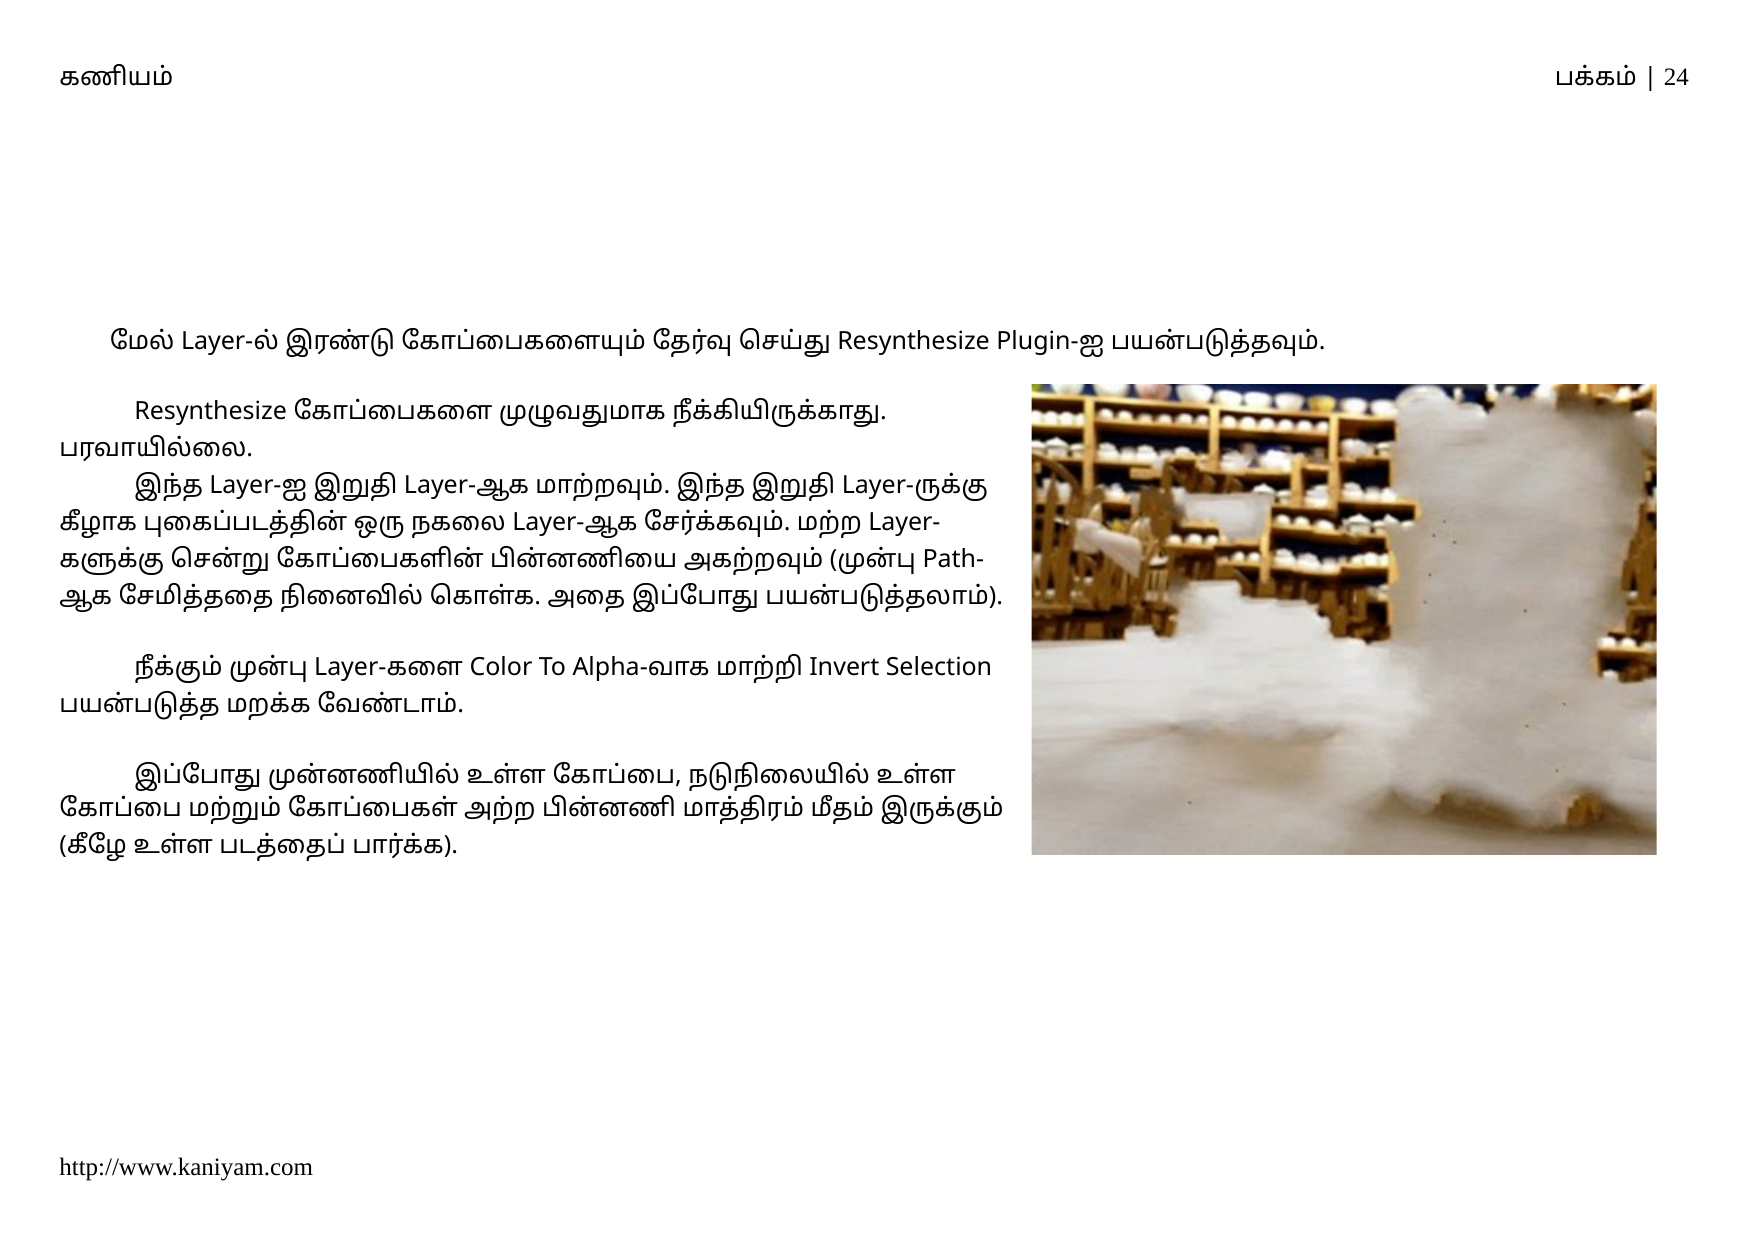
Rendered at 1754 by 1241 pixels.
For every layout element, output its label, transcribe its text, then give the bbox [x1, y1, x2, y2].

text நீக்கும் முன்பு Layer-களை Color To Alpha-வாக மாற்றி Invert Selection பயன்படுத்த மறக்க வேண்டாம். [59, 649, 1031, 723]
text [1657, 393, 1695, 467]
text [1657, 649, 1695, 723]
text இந்த Layer-ஐ இறுதி Layer-ஆக மாற்றவும். இந்த இறுதி Layer-ருக்கு கீழாக புகைப்படத்தின் ஒரு நகலை Layer-ஆக சேர்க்கவும். மற்ற Layer-களுக்கு சென்று கோப்பைகளின் பின்னணியை அகற்றவும் (முன்பு Path-ஆக சேமித்ததை நினைவில் கொள்க. அதை இப்போது பயன்படுத்தலாம்). [59, 467, 1031, 615]
picture [1031, 384, 1657, 855]
text [1657, 467, 1695, 615]
text இப்போது முன்னணியில் உள்ள கோப்பை, நடுநிலையில் உள்ள கோப்பை மற்றும் கோப்பைகள் அற்ற பின்னணி மாத்திரம் மீதம் இருக்கும் (கீழே உள்ள படத்தைப் பார்க்க). [59, 757, 1695, 863]
text Resynthesize கோப்பைகளை முழுவதுமாக நீக்கியிருக்காது. பரவாயில்லை. [59, 393, 1031, 467]
text மேல் Layer-ல் இரண்டு கோப்பைகளையும் தேர்வு செய்து Resynthesize Plugin-ஐ பயன்படுத்தவும். [59, 323, 1695, 359]
